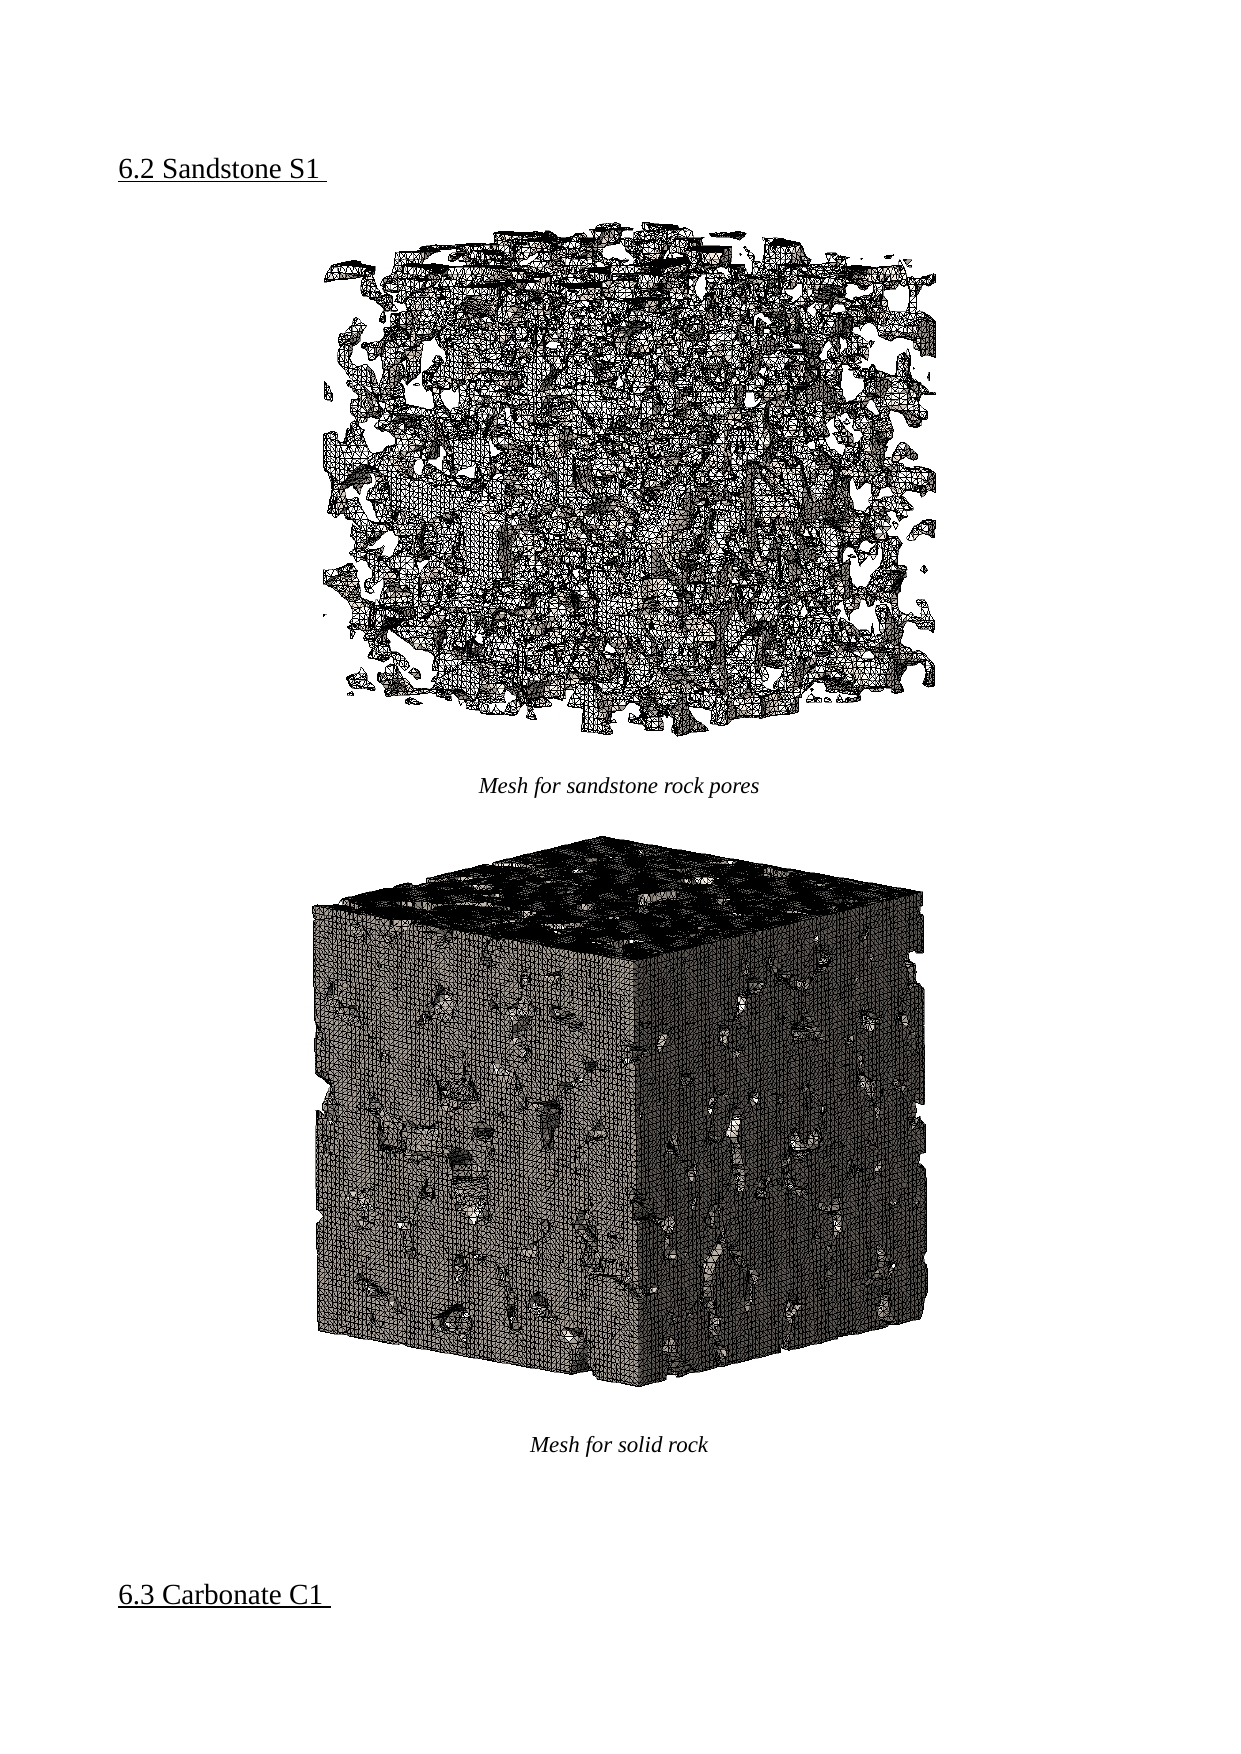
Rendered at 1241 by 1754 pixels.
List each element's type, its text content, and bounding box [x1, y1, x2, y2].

text Mesh for sandstone rock pores [118, 772, 1122, 798]
text 6.2 Sandstone S1 [118, 152, 1122, 185]
picture [294, 190, 947, 759]
picture [292, 807, 948, 1416]
text 6.3 Carbonate C1 [118, 1577, 1122, 1611]
text Mesh for solid rock [118, 1431, 1122, 1457]
